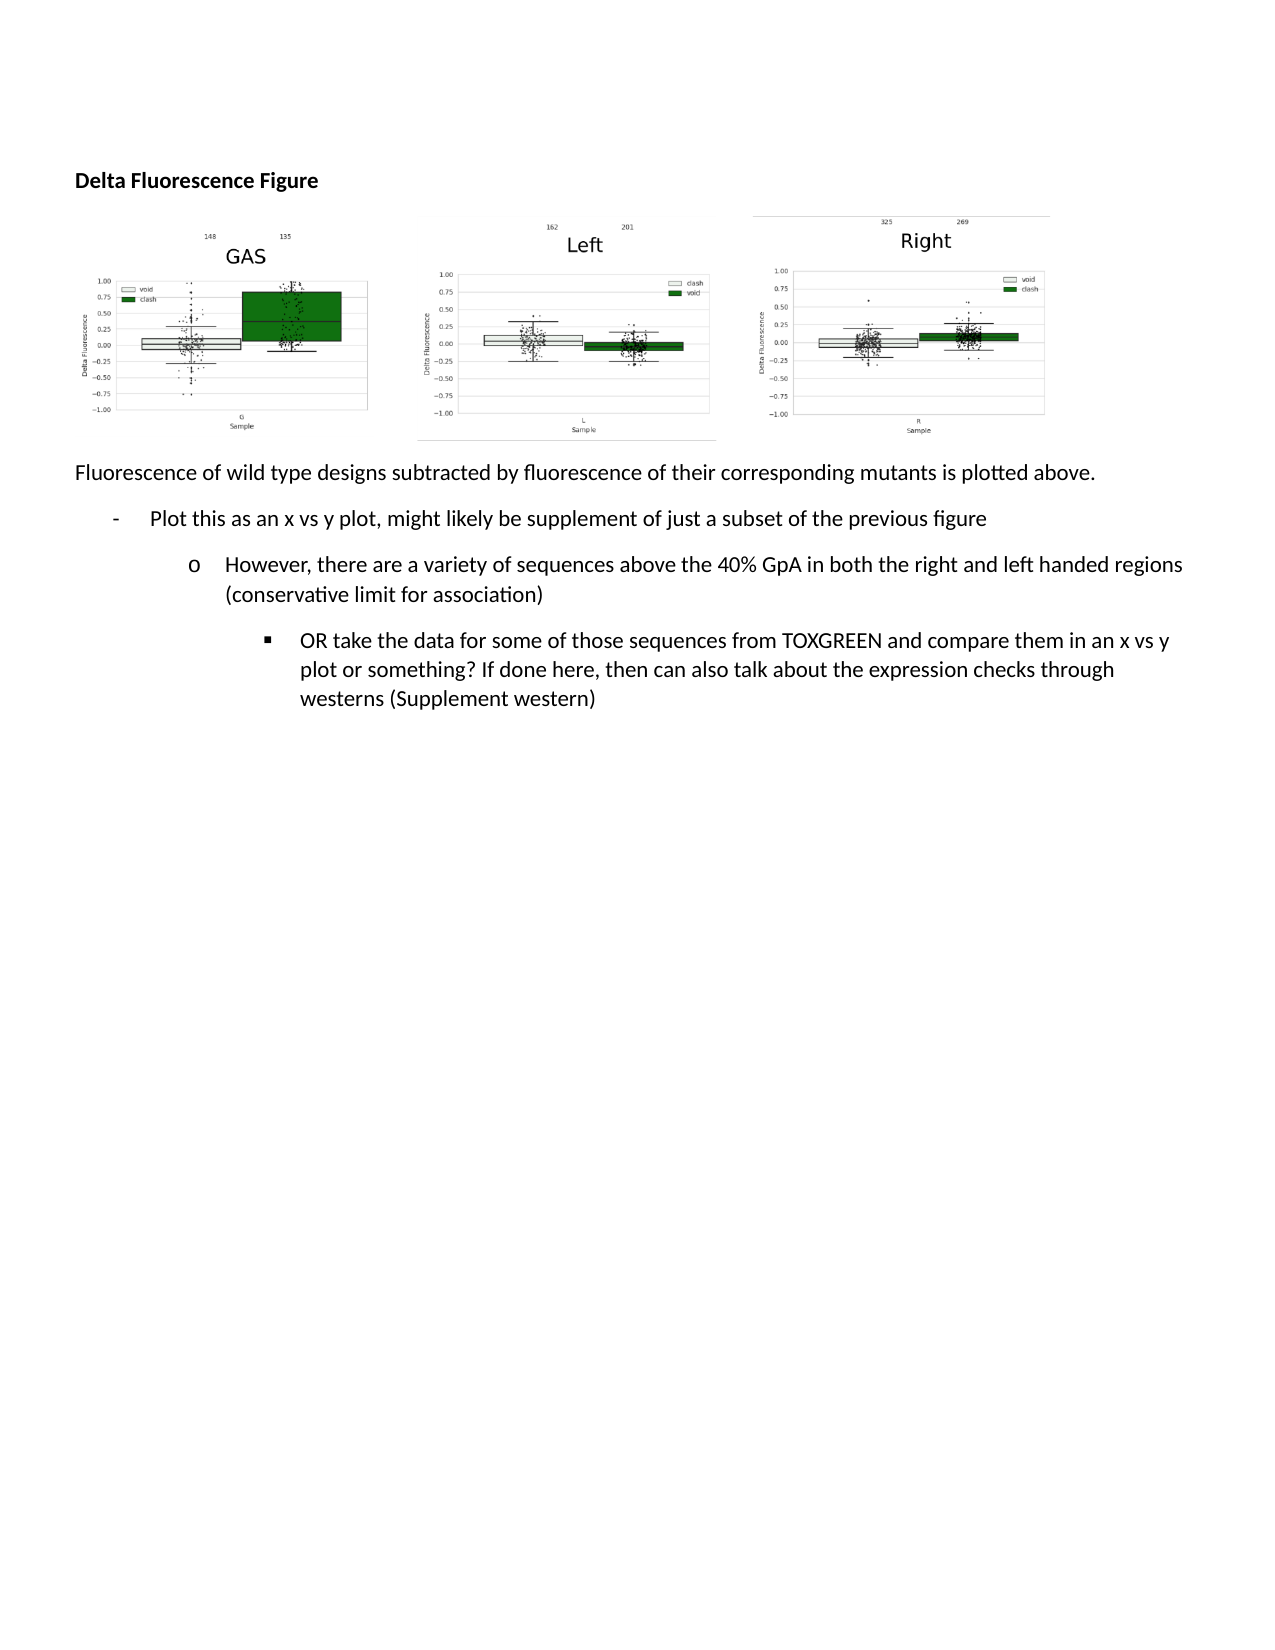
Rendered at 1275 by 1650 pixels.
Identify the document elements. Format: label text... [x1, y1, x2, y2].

picture [75, 212, 1050, 441]
list OR take the data for some of those sequences from TOXGREEN and compare them in an x vs y plot or something? If done here, then can also talk about the expression checks through westerns (Supplement western) [262, 626, 1200, 712]
text Fluorescence of wild type designs subtracted by fluorescence of their corresponding mutants is plotted above. [75, 458, 1200, 486]
list Plot this as an x vs y plot, might likely be supplement of just a subset of the previous figure [112, 504, 1200, 532]
text Delta Fluorescence Figure [75, 166, 1200, 194]
list However, there are a variety of sequences above the 40% GpA in both the right and left handed regions (conservative limit for association) [187, 550, 1200, 608]
